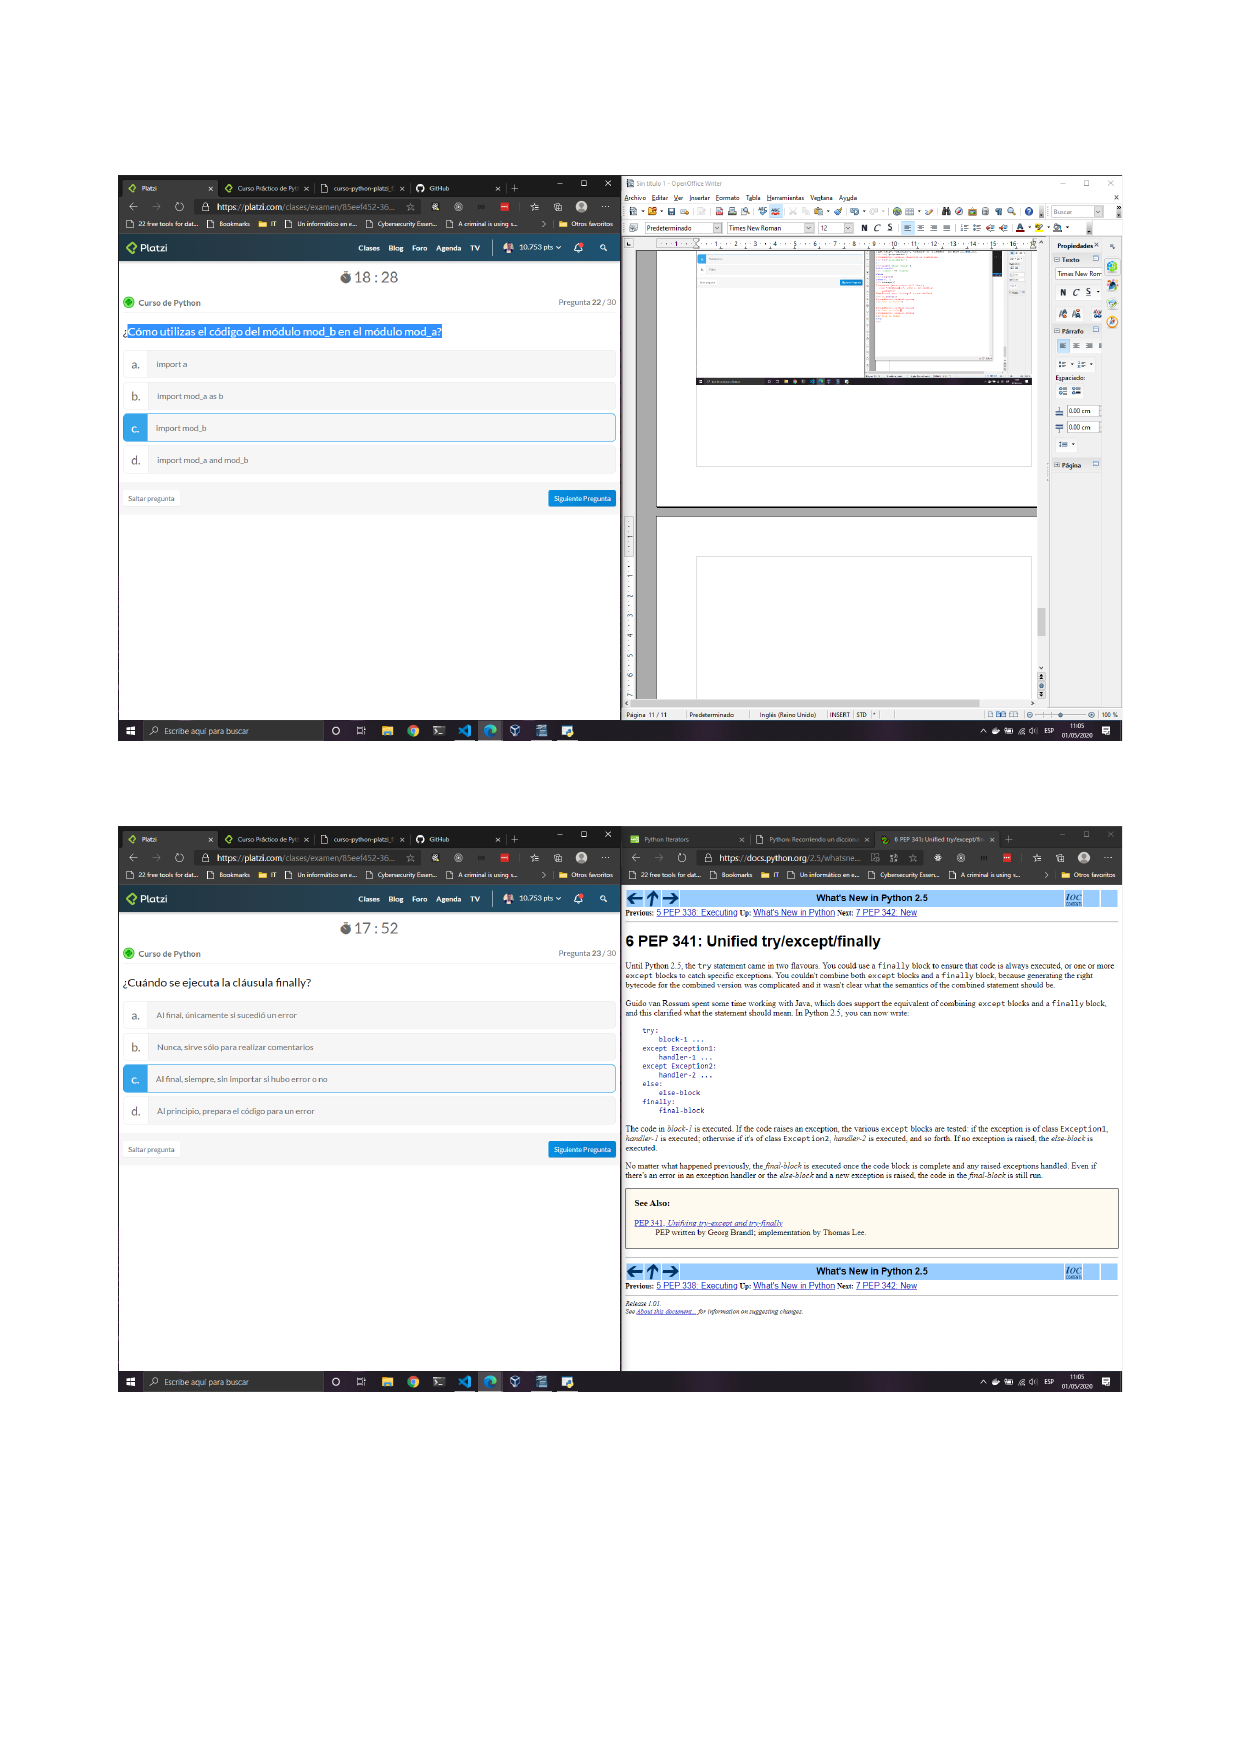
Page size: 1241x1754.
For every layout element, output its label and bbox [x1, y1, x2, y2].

picture [118, 175, 1123, 741]
picture [118, 826, 1123, 1392]
